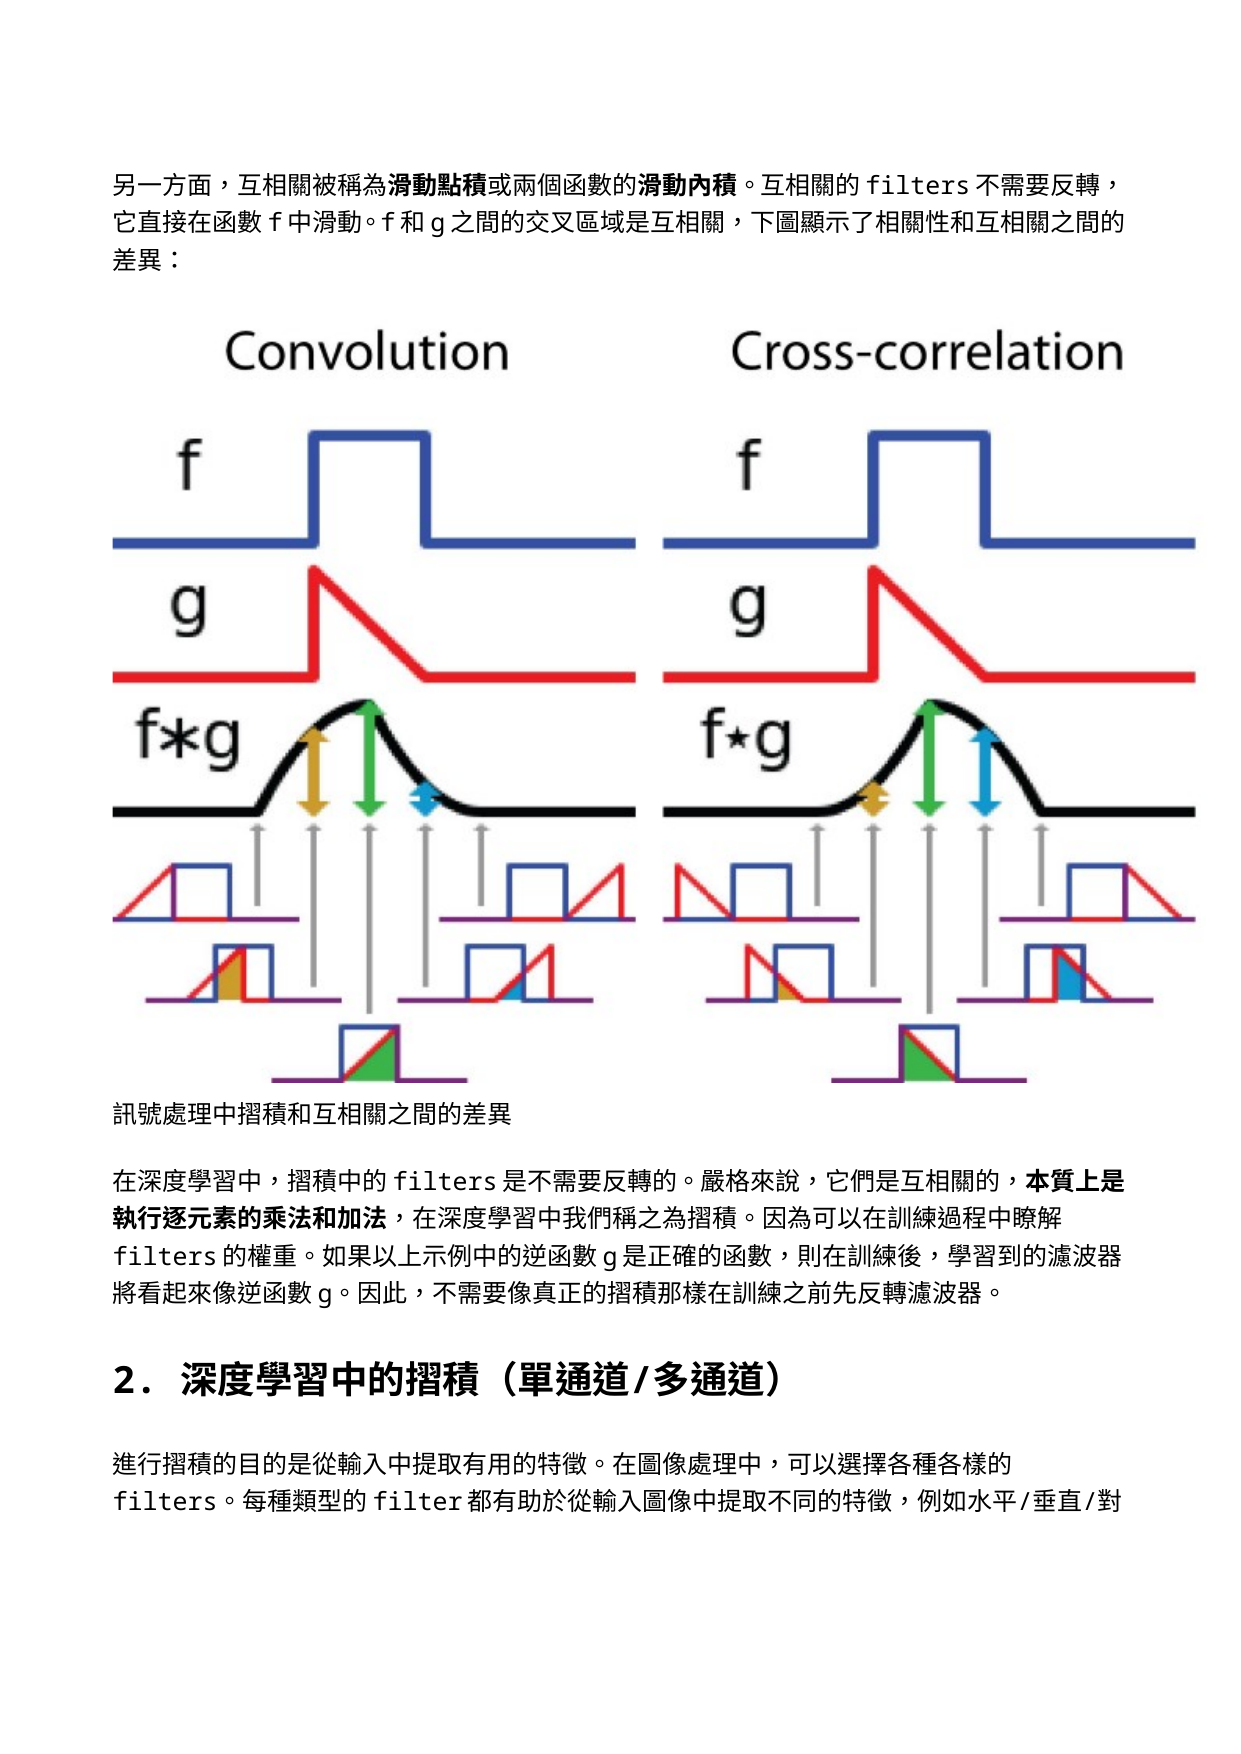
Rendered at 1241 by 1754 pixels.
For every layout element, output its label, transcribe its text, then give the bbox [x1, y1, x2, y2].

text 另一方面，互相關被稱為滑動點積或兩個函數的滑動內積。互相關的filters不需要反轉，它直接在函數f中滑動。f和g之間的交叉區域是互相關，下圖顯示了相關性和互相關之間的差異： [112, 164, 1125, 277]
text 進行摺積的目的是從輸入中提取有用的特徵。在圖像處理中，可以選擇各種各樣的filters。每種類型的filter都有助於從輸入圖像中提取不同的特徵，例如水平/垂直/對 [112, 1444, 1125, 1519]
picture [112, 317, 1206, 1083]
text 訊號處理中摺積和互相關之間的差異 [112, 1094, 1125, 1131]
subtitle 2. 深度學習中的摺積（單通道/多通道） [112, 1339, 1125, 1414]
text 在深度學習中，摺積中的filters是不需要反轉的。嚴格來說，它們是互相關的，本質上是執行逐元素的乘法和加法，在深度學習中我們稱之為摺積。因為可以在訓練過程中瞭解filters的權重。如果以上示例中的逆函數g是正確的函數，則在訓練後，學習到的濾波器將看起來像逆函數g。因此，不需要像真正的摺積那樣在訓練之前先反轉濾波器。 [112, 1160, 1125, 1310]
